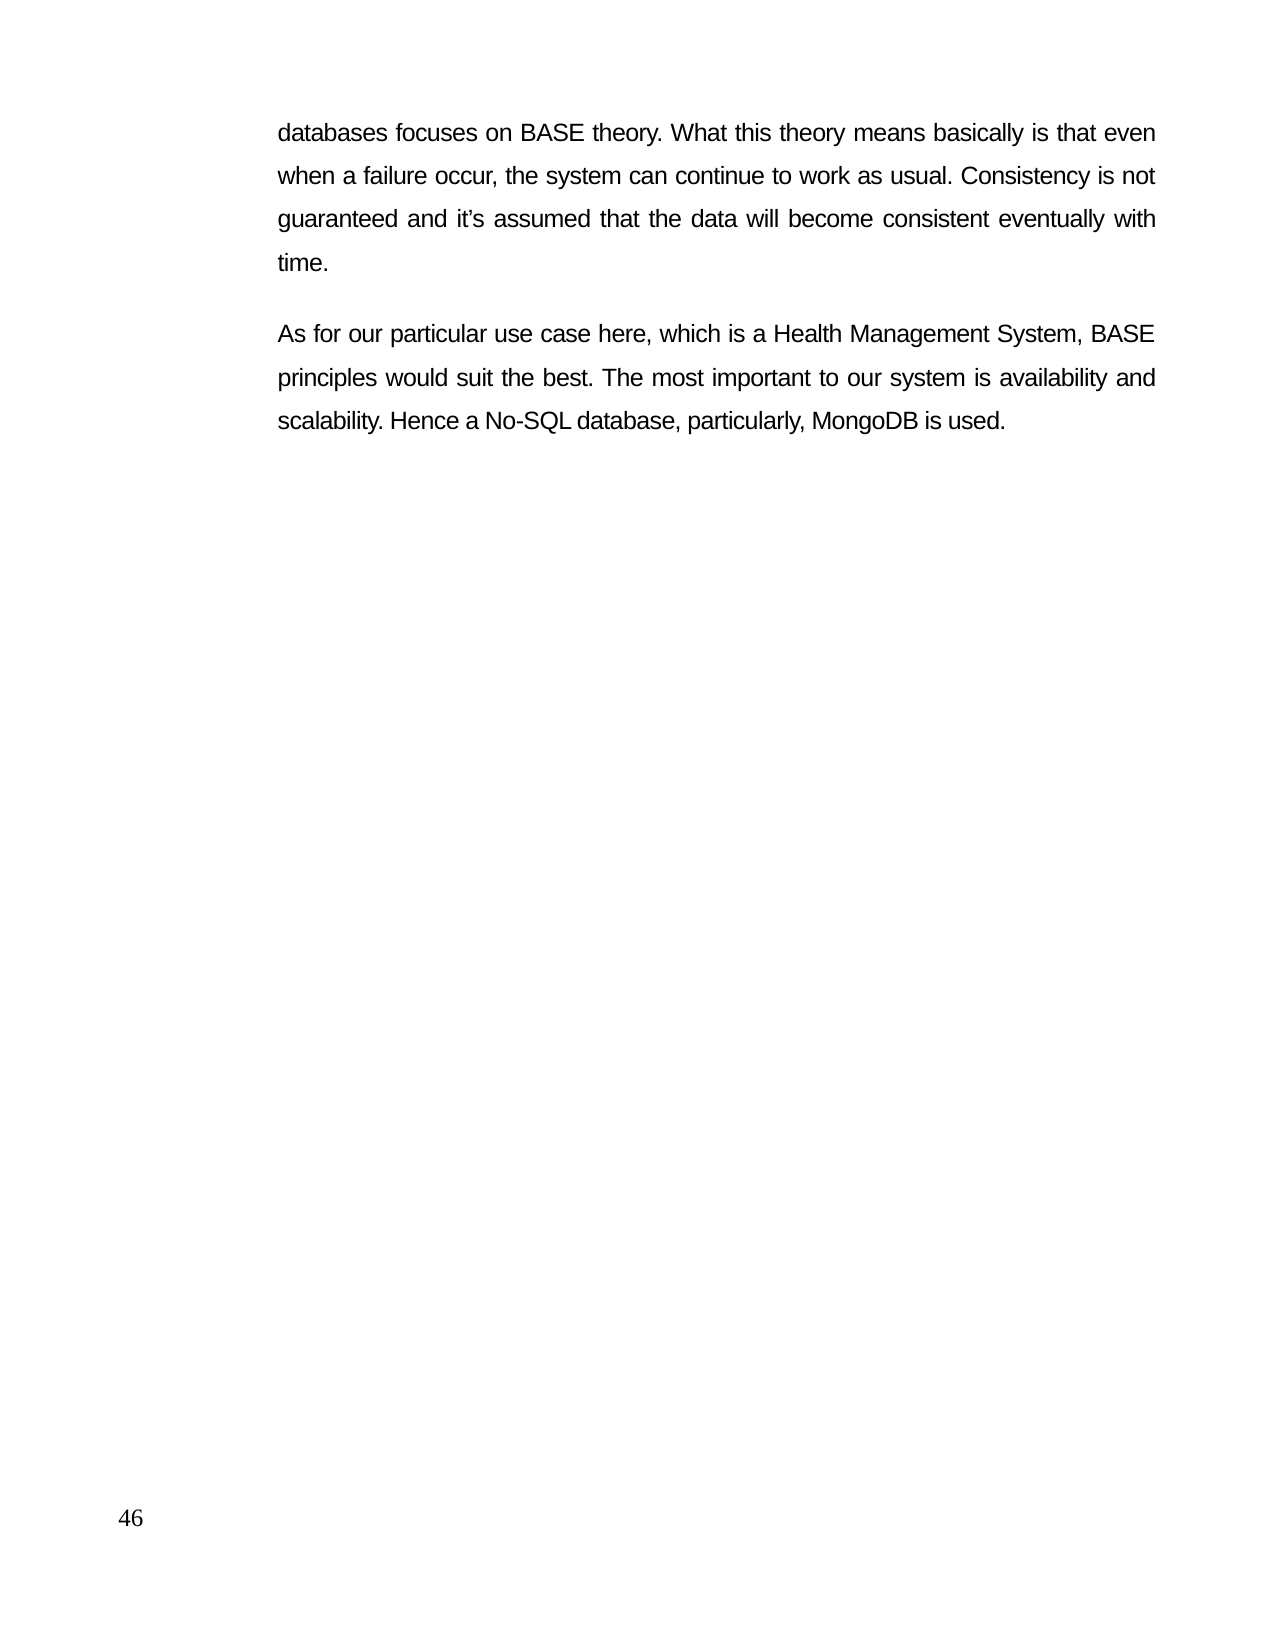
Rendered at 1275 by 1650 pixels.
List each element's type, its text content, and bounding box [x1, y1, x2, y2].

text databases focuses on BASE theory. What this theory means basically is that even when a failure occur, the system can continue to work as usual. Consistency is not guaranteed and it’s assumed that the data will become consistent eventually with time. [277, 118, 1157, 276]
text As for our particular use case here, which is a Health Management System, BASE principles would suit the best. The most important to our system is availability and scalability. Hence a No-SQL database, particularly, MongoDB is used. [277, 319, 1157, 434]
